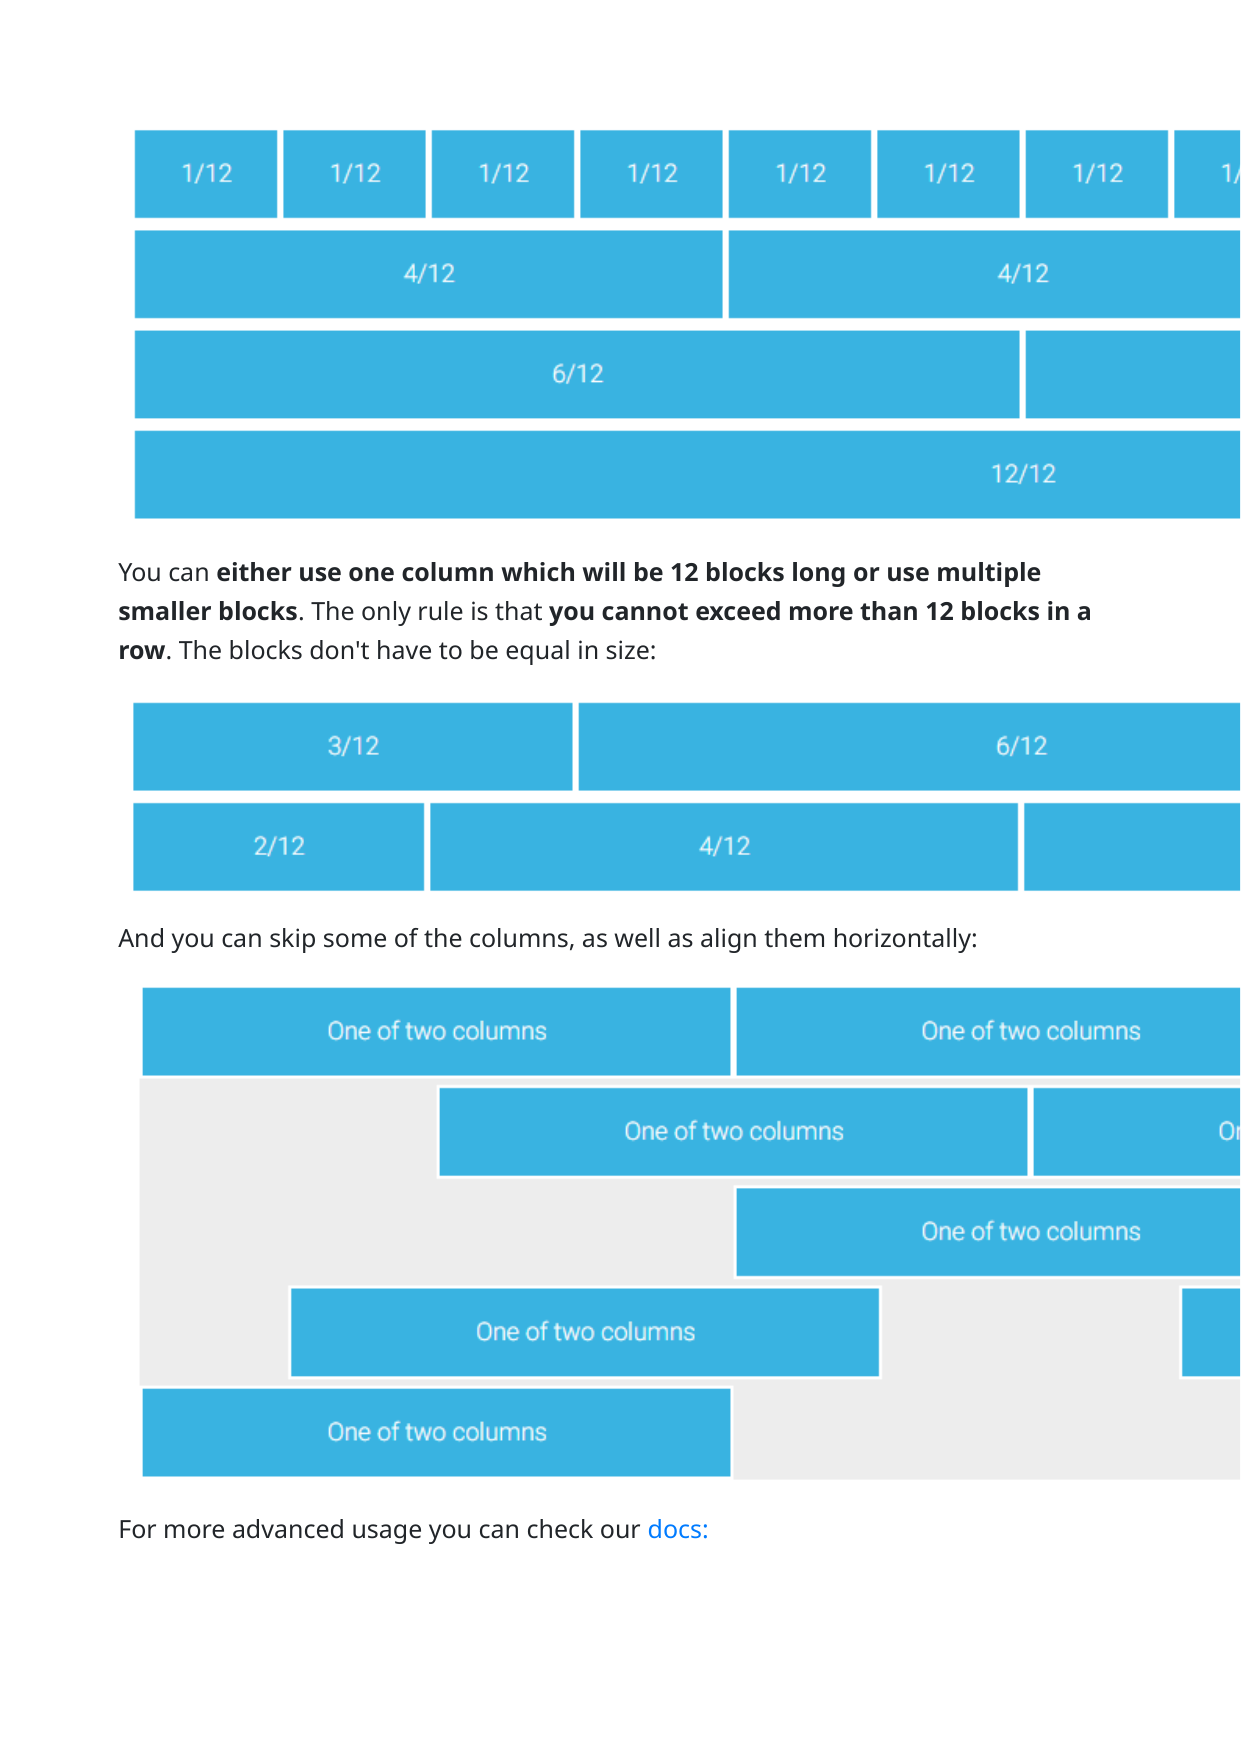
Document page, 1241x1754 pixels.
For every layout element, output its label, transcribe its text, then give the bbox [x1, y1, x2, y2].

text You can either use one column which will be 12 blocks long or use multiple smaller blocks. The only rule is that you cannot exceed more than 12 blocks in a row. The blocks don't have to be equal in size: [118, 554, 1122, 667]
picture [118, 686, 1241, 902]
picture [118, 974, 1241, 1494]
picture [118, 118, 1241, 536]
text And you can skip some of the columns, as well as align them horizontally: [118, 921, 1122, 955]
text For more advanced usage you can check our docs: [118, 1512, 1122, 1546]
